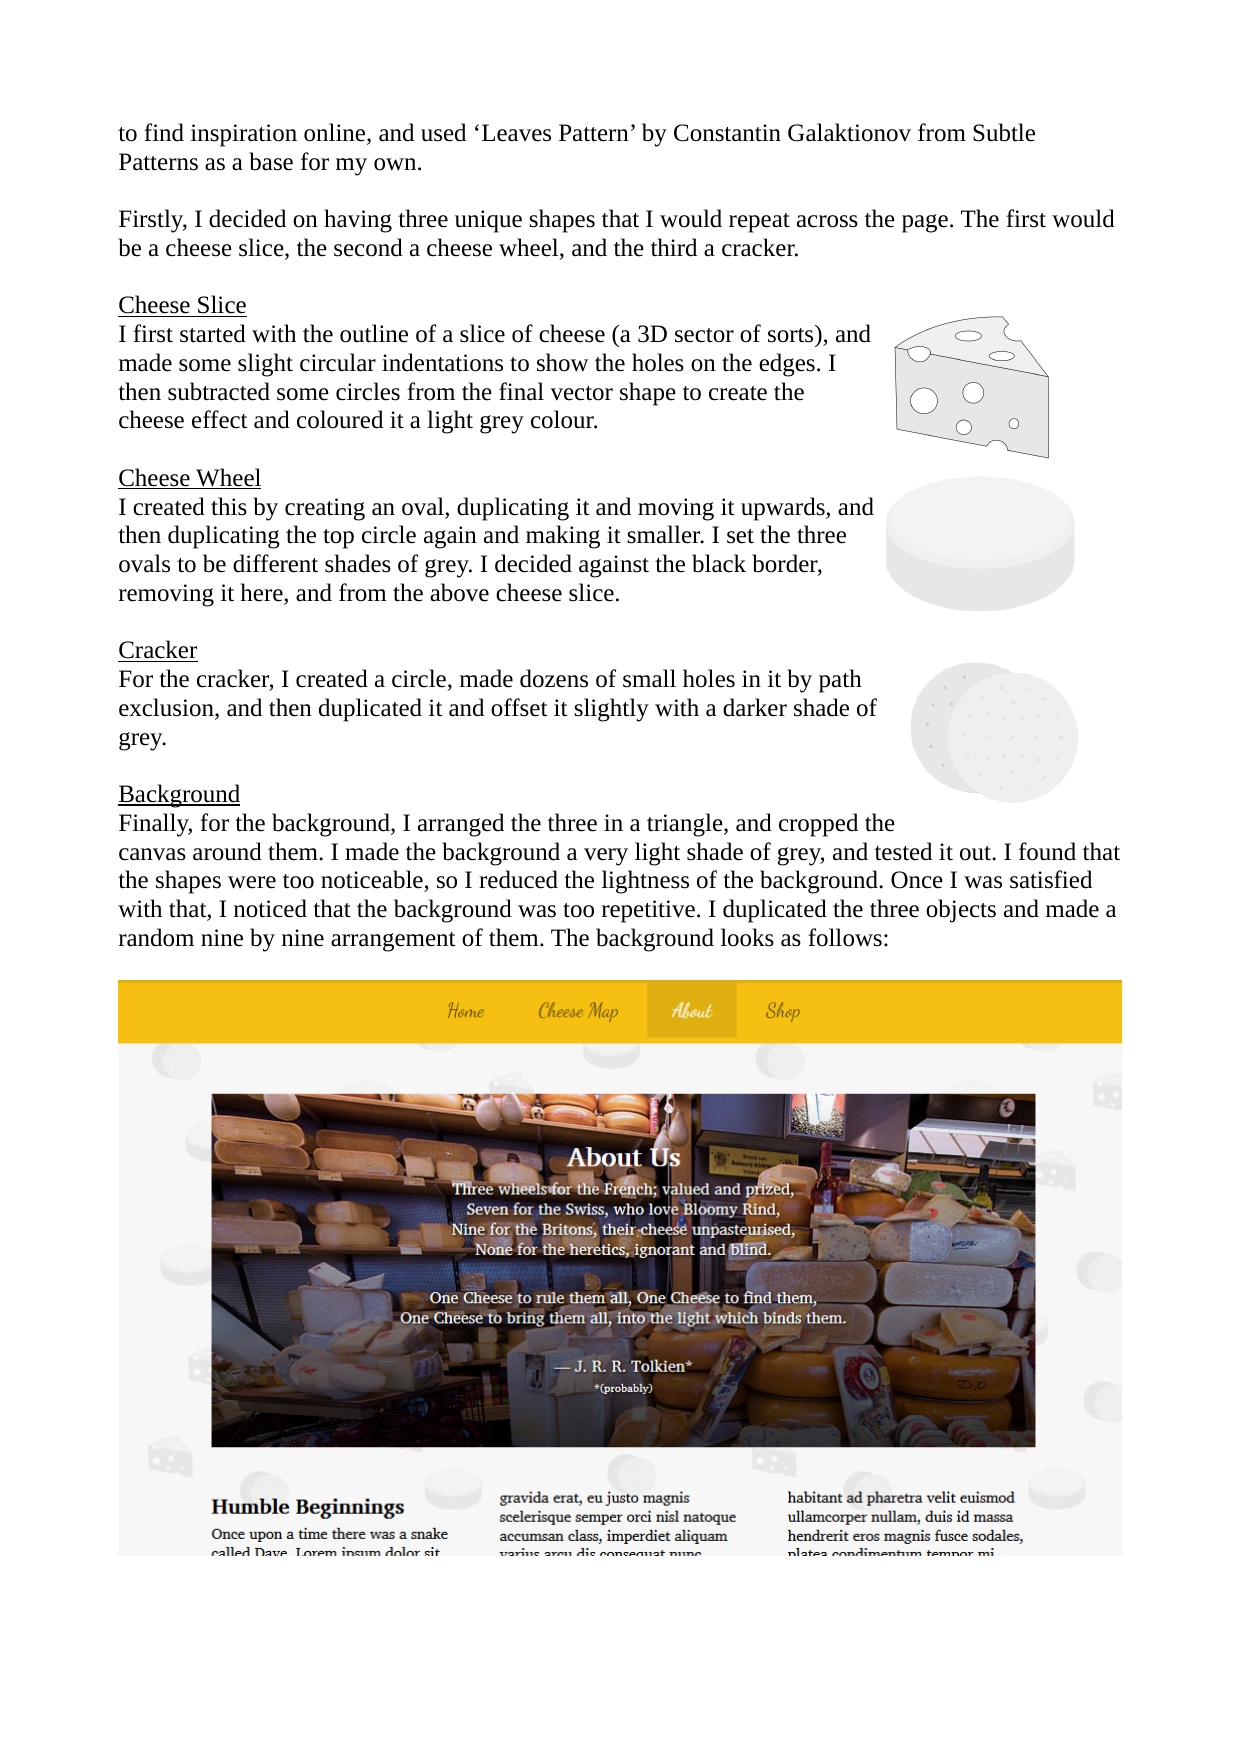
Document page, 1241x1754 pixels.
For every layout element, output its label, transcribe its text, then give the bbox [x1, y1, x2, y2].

text For the cracker, I created a circle, made dozens of small holes in it by path exclusion, and then duplicated it and offset it slightly with a darker shade of grey. [118, 664, 906, 751]
text I first started with the outline of a slice of cheese (a 3D sector of sorts), and made some slight circular indentations to show the holes on the edges. I then subtracted some circles from the final vector shape to create the cheese effect and coloured it a light grey colour. [118, 319, 874, 434]
text [1062, 319, 1122, 434]
text [1062, 463, 1122, 492]
text [1084, 664, 1122, 751]
text Cheese Wheel [118, 463, 874, 492]
text Firstly, I decided on having three unique shapes that I would repeat across the page. The first would be a cheese slice, the second a cheese wheel, and the third a cracker. [118, 204, 1122, 262]
text I created this by creating an oval, duplicating it and moving it upwards, and then duplicating the top circle again and making it smaller. I set the three ovals to be different shades of grey. I decided against the black border, removing it here, and from the above cheese slice. [118, 492, 874, 607]
text Cracker [118, 636, 1122, 664]
text [1084, 779, 1122, 808]
picture [118, 980, 1123, 1556]
text Background [118, 779, 906, 808]
text to find inspiration online, and used ‘Leaves Pattern’ by Constantin Galaktionov from Subtle Patterns as a base for my own. [118, 118, 1122, 176]
picture [906, 642, 1084, 821]
picture [874, 299, 1098, 623]
text Finally, for the background, I arranged the three in a triangle, and cropped the canvas around them. I made the background a very light shade of grey, and tested it out. I found that the shapes were too noticeable, so I reduced the lightness of the background. Once I was satisfied with that, I noticed that the background was too repetitive. I duplicated the three objects and made a random nine by nine arrangement of them. The background looks as follows: [118, 808, 1122, 952]
text Cheese Slice [118, 291, 1122, 319]
